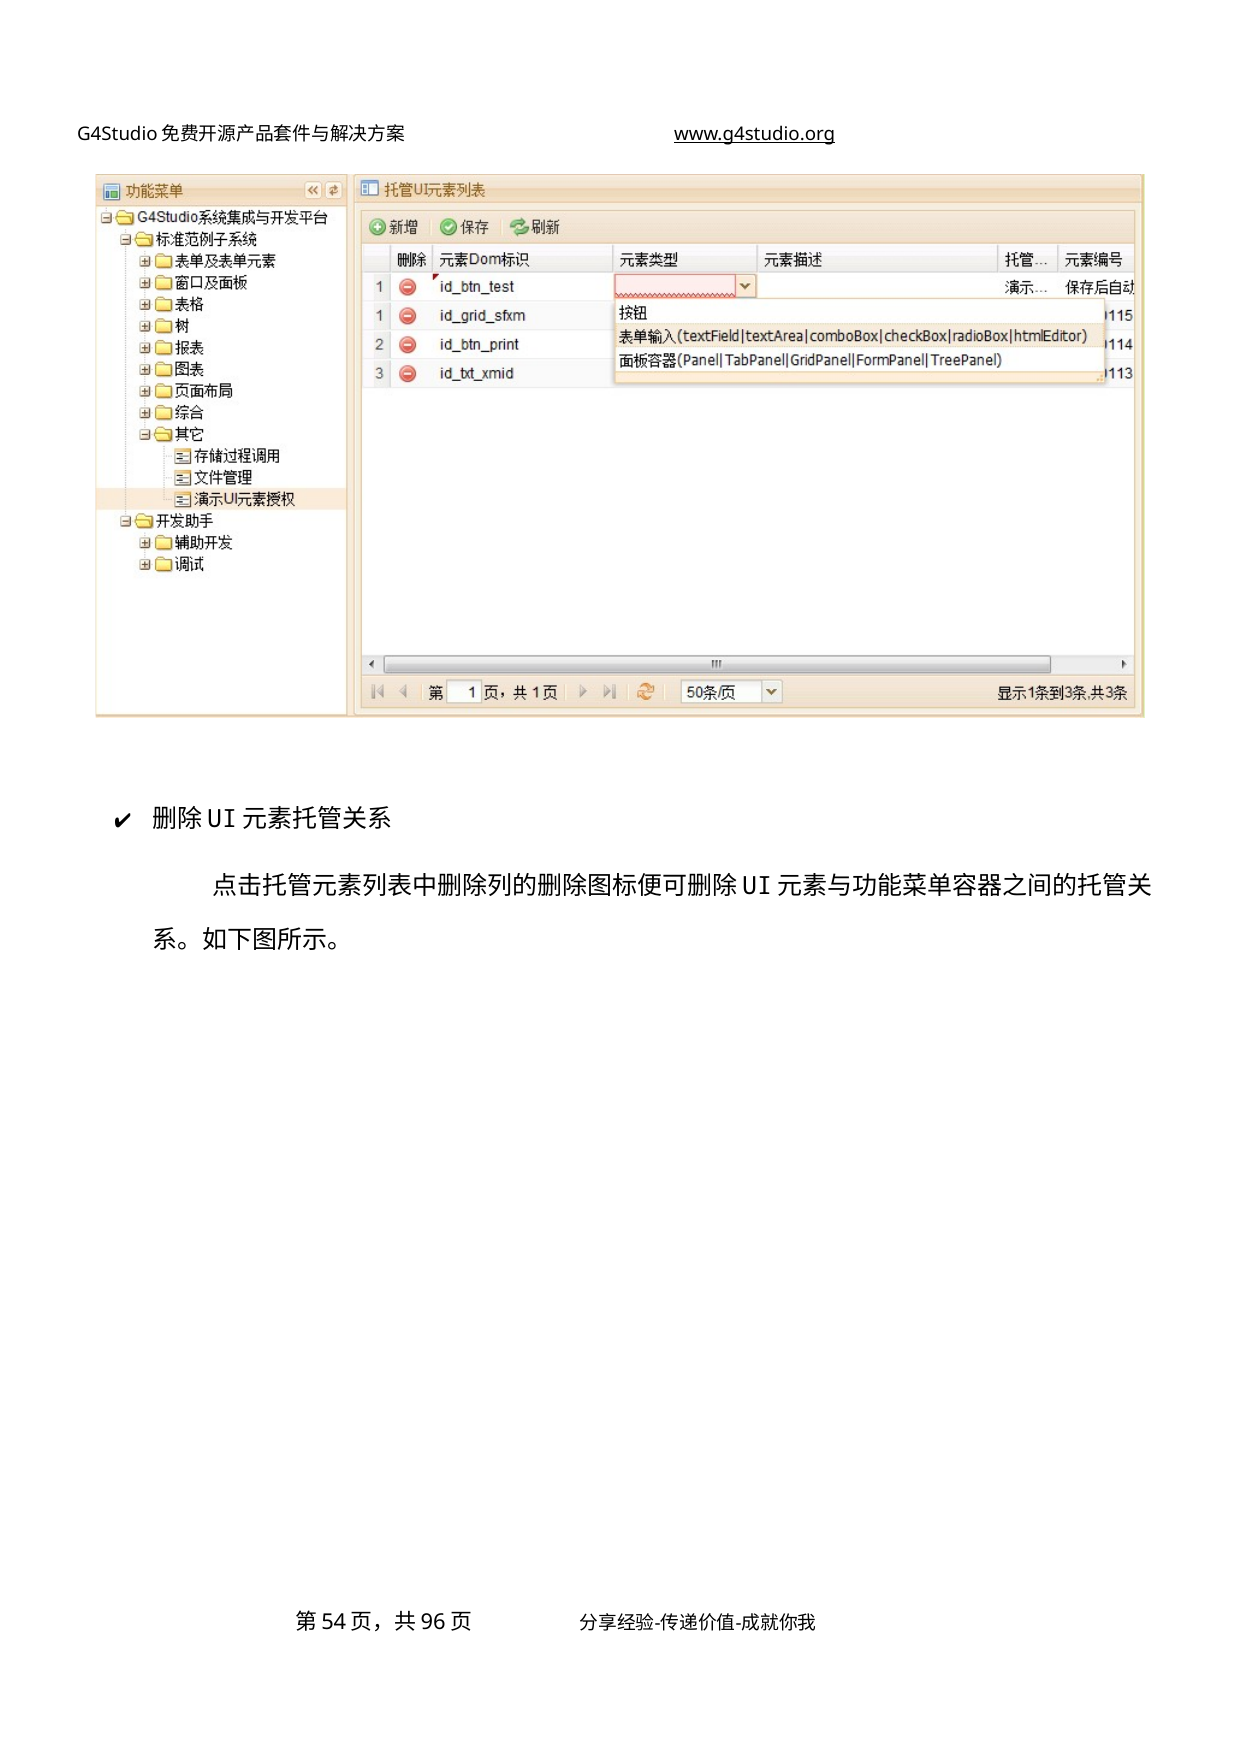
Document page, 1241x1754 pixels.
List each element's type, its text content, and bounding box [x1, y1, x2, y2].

list 删除UI元素托管关系 [114, 798, 1163, 835]
list 点击托管元素列表中删除列的删除图标便可删除UI元素与功能菜单容器之间的托管关系。如下图所示。 [114, 865, 1163, 956]
picture [95, 174, 1145, 718]
